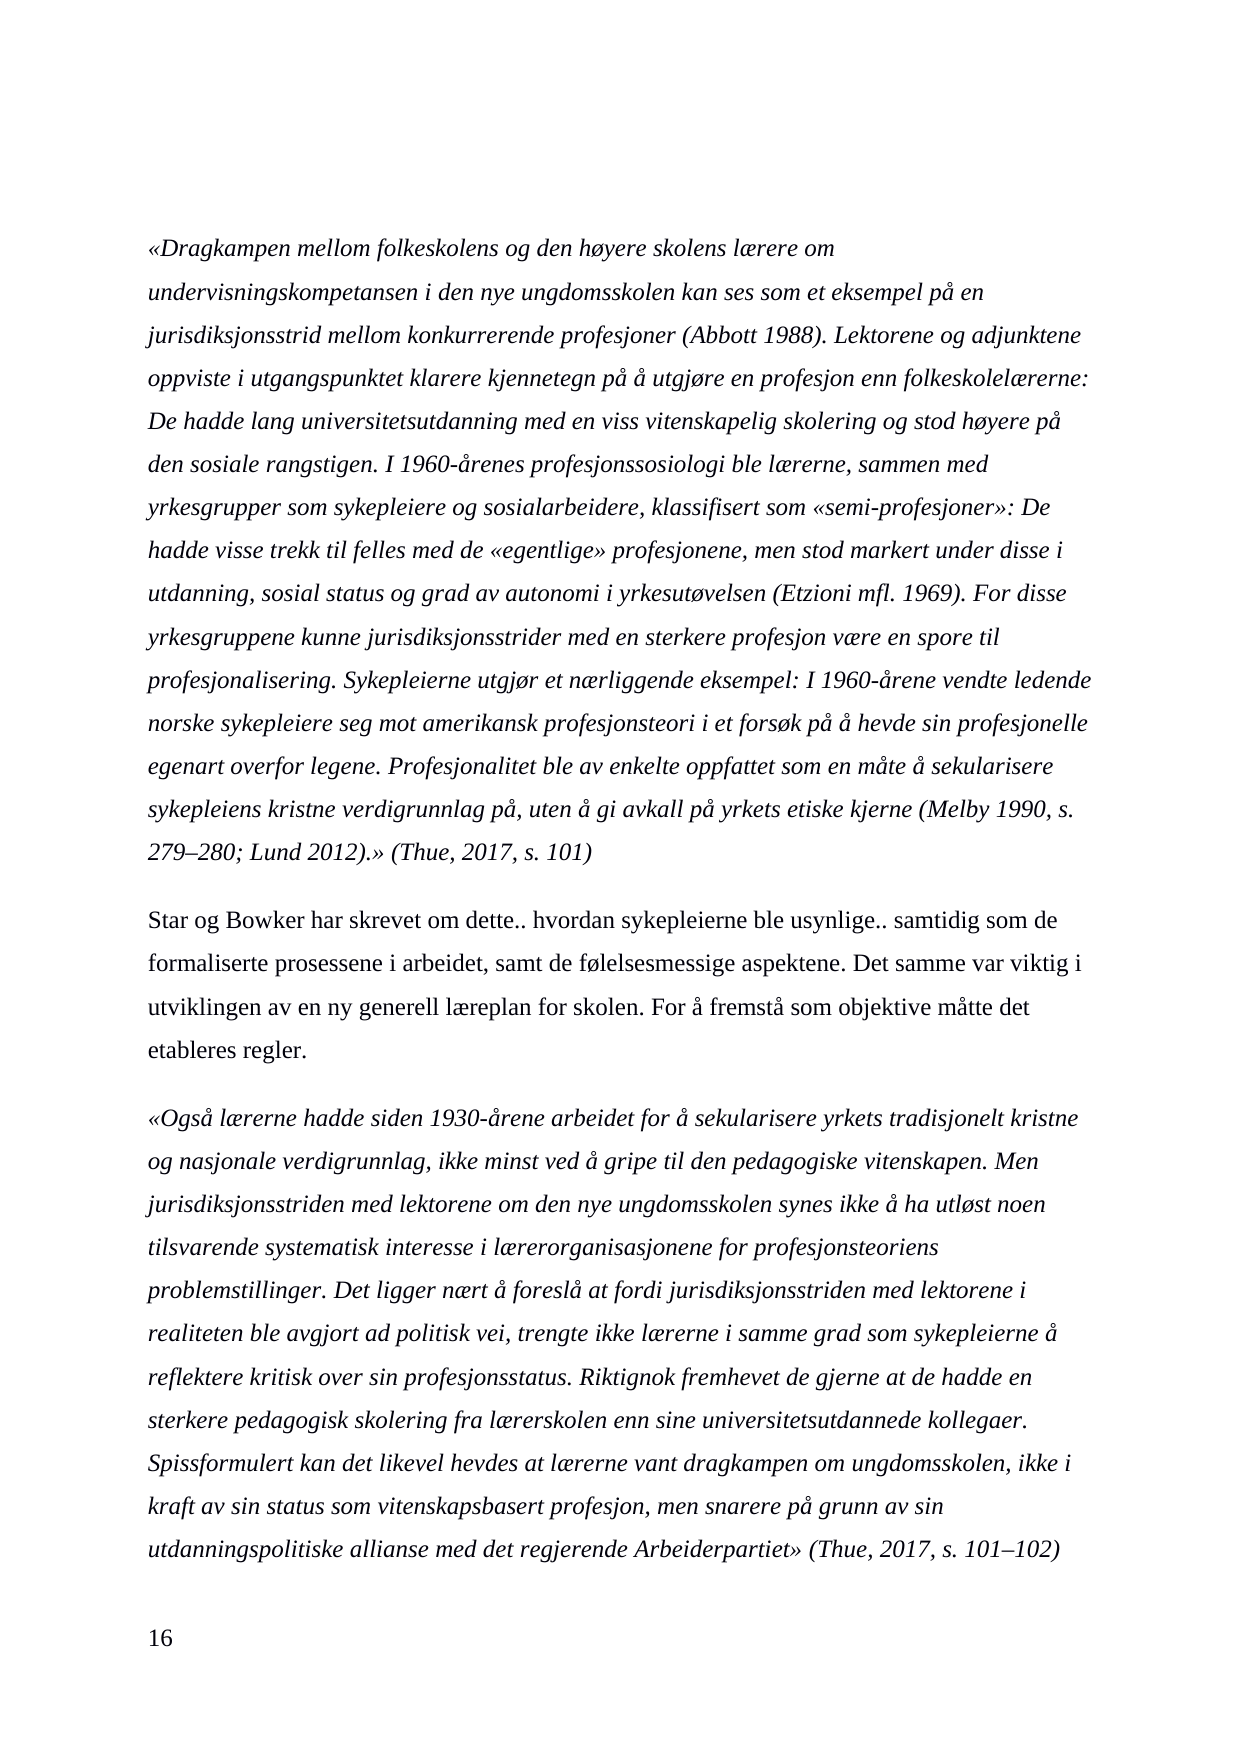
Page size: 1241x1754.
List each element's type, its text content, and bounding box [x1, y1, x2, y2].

text «Også lærerne hadde siden 1930-årene arbeidet for å sekularisere yrkets tradisjonelt kristne og nasjonale verdigrunnlag, ikke minst ved å gripe til den pedagogiske vitenskapen. Men jurisdiksjonsstriden med lektorene om den nye ungdomsskolen synes ikke å ha utløst noen tilsvarende systematisk interesse i lærerorganisasjonene for profesjonsteoriens problemstillinger. Det ligger nært å foreslå at fordi jurisdiksjonsstriden med lektorene i realiteten ble avgjort ad politisk vei, trengte ikke lærerne i samme grad som sykepleierne å reflektere kritisk over sin profesjonsstatus. Riktignok fremhevet de gjerne at de hadde en sterkere pedagogisk skolering fra lærerskolen enn sine universitetsutdannede kollegaer. Spissformulert kan det likevel hevdes at lærerne vant dragkampen om ungdomsskolen, ikke i kraft av sin status som vitenskapsbasert profesjon, men snarere på grunn av sin utdanningspolitiske allianse med det regjerende Arbeiderpartiet» (Thue, 2017, s. 101–102) [148, 1103, 1092, 1563]
text Star og Bowker har skrevet om dette.. hvordan sykepleierne ble usynlige.. samtidig som de formaliserte prosessene i arbeidet, samt de følelsesmessige aspektene. Det samme var viktig i utviklingen av en ny generell læreplan for skolen. For å fremstå som objektive måtte det etableres regler. [148, 905, 1092, 1063]
text «Dragkampen mellom folkeskolens og den høyere skolens lærere om undervisningskompetansen i den nye ungdomsskolen kan ses som et eksempel på en jurisdiksjonsstrid mellom konkurrerende profesjoner (Abbott 1988). Lektorene og adjunktene oppviste i utgangspunktet klarere kjennetegn på å utgjøre en profesjon enn folkeskolelærerne: De hadde lang universitetsutdanning med en viss vitenskapelig skolering og stod høyere på den sosiale rangstigen. I 1960-årenes profesjonssosiologi ble lærerne, sammen med yrkesgrupper som sykepleiere og sosialarbeidere, klassifisert som «semi-profesjoner»: De hadde visse trekk til felles med de «egentlige» profesjonene, men stod markert under disse i utdanning, sosial status og grad av autonomi i yrkesutøvelsen (Etzioni mfl. 1969). For disse yrkesgruppene kunne jurisdiksjonsstrider med en sterkere profesjon være en spore til profesjonalisering. Sykepleierne utgjør et nærliggende eksempel: I 1960-årene vendte ledende norske sykepleiere seg mot amerikansk profesjonsteori i et forsøk på å hevde sin profesjonelle egenart overfor legene. Profesjonalitet ble av enkelte oppfattet som en måte å sekularisere sykepleiens kristne verdigrunnlag på, uten å gi avkall på yrkets etiske kjerne (Melby 1990, s. 279–280; Lund 2012).» (Thue, 2017, s. 101) [148, 233, 1092, 866]
